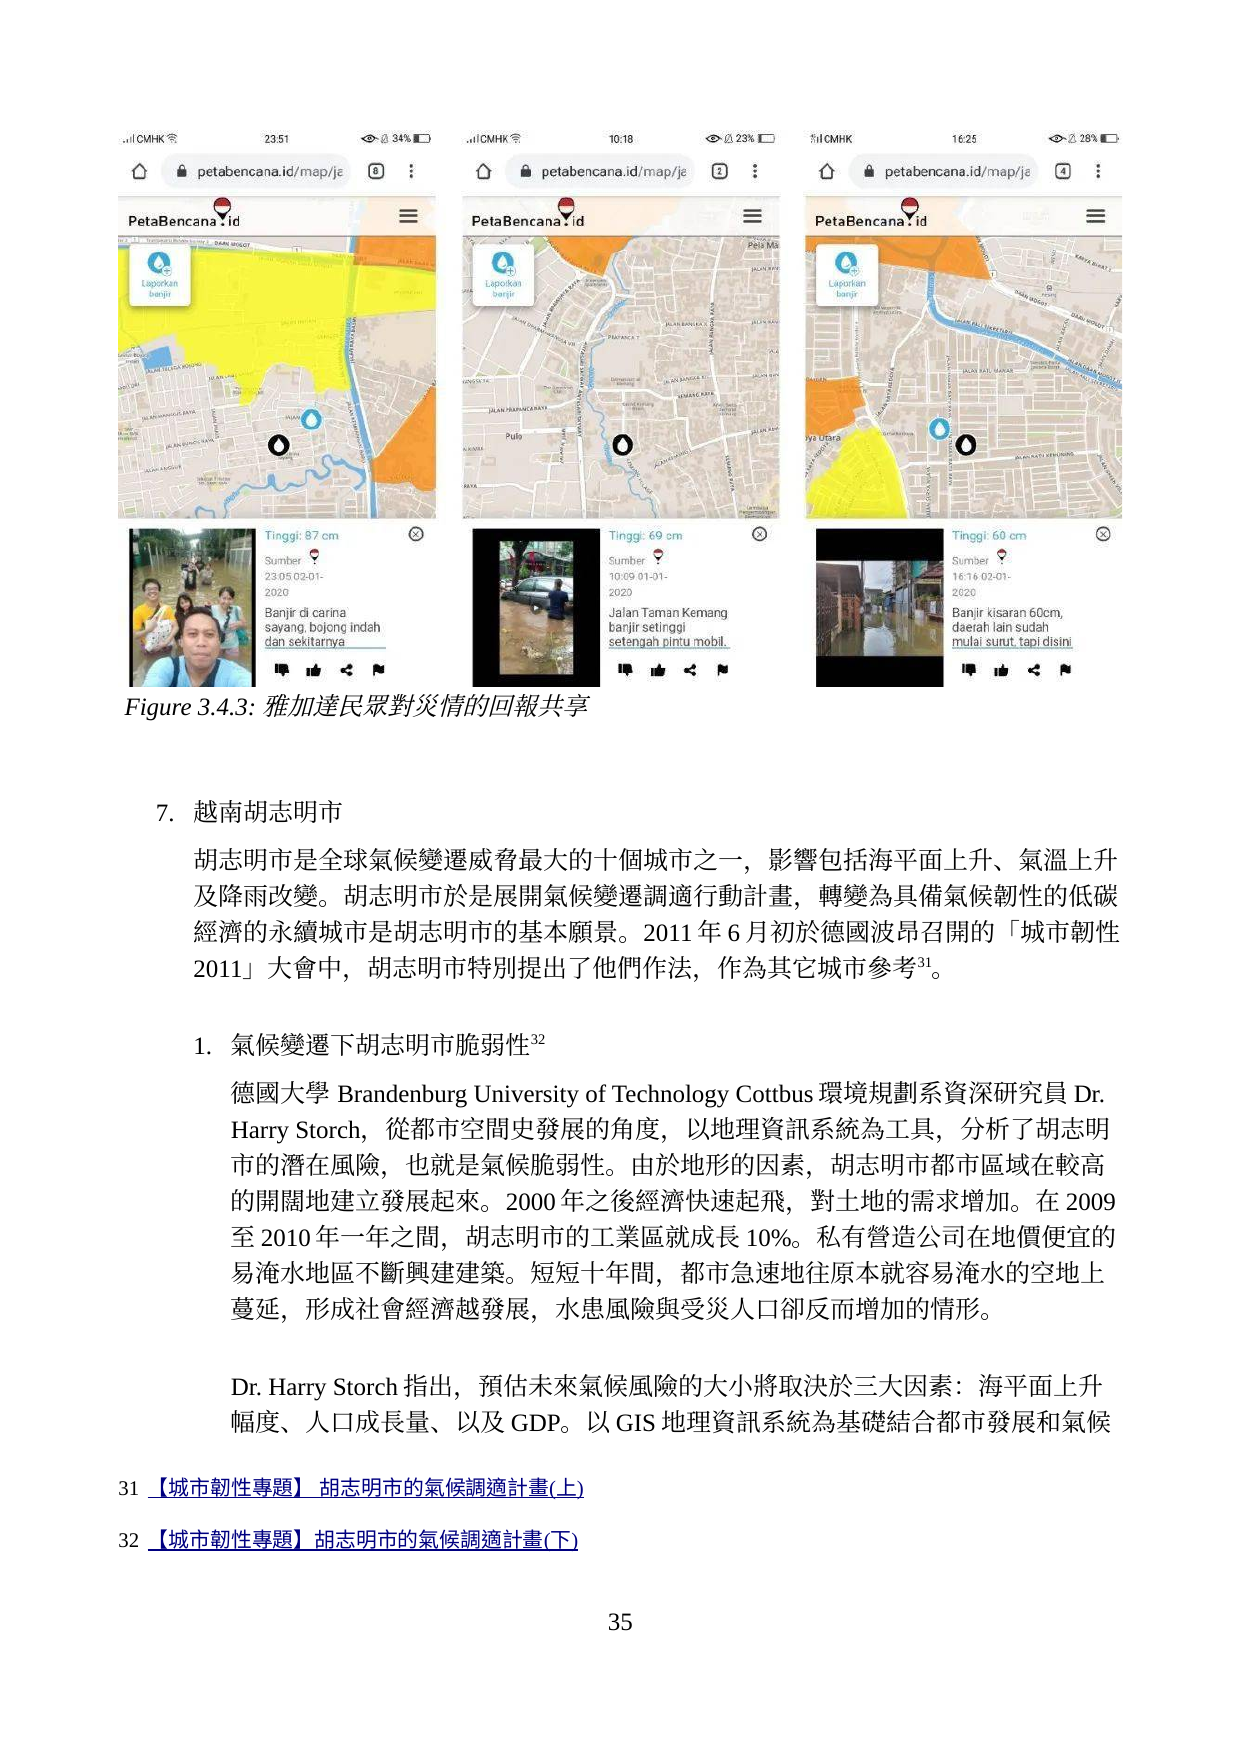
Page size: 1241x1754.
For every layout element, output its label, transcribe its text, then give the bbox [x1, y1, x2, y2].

list 越南胡志明市 [156, 792, 1122, 828]
list 胡志明市是全球氣候變遷威脅最大的十個城市之一，影響包括海平面上升、氣溫上升及降雨改變。胡志明市於是展開氣候變遷調適行動計畫，轉變為具備氣候韌性的低碳經濟的永續城市是胡志明市的基本願景。2011年6月初於德國波昂召開的「城市韌性2011」大會中，胡志明市特別提出了他們作法，作為其它城市參考。 [156, 841, 1122, 1013]
list 氣候變遷下胡志明市脆弱性 [193, 1026, 1122, 1062]
list 【城市韌性專題】胡志明市的氣候調適計畫(下) [118, 1525, 1122, 1578]
list Dr. Harry Storch指出，預估未來氣候風險的大小將取決於三大因素：海平面上升幅度、人口成長量、以及GDP。以GIS地理資訊系統為基礎結合都市發展和氣候 [193, 1367, 1122, 1439]
list Figure 3.4.3: 雅加達民眾對災情的回報共享 [118, 687, 1122, 722]
picture [118, 130, 1123, 687]
list 【城市韌性專題】 胡志明市的氣候調適計畫(上) [118, 1473, 1122, 1525]
list 德國大學 Brandenburg University of Technology Cottbus環境規劃系資深研究員Dr. Harry Storch，從都市空間史發展的角度，以地理資訊系統為工具，分析了胡志明市的潛在風險，也就是氣候脆弱性。由於地形的因素，胡志明市都市區域在較高的開闊地建立發展起來。2000年之後經濟快速起飛，對土地的需求增加。在2009至2010年一年之間，胡志明市的工業區就成長10%。私有營造公司在地價便宜的易淹水地區不斷興建建築。短短十年間，都市急速地往原本就容易淹水的空地上蔓延，形成社會經濟越發展，水患風險與受災人口卻反而增加的情形。 [193, 1074, 1122, 1354]
